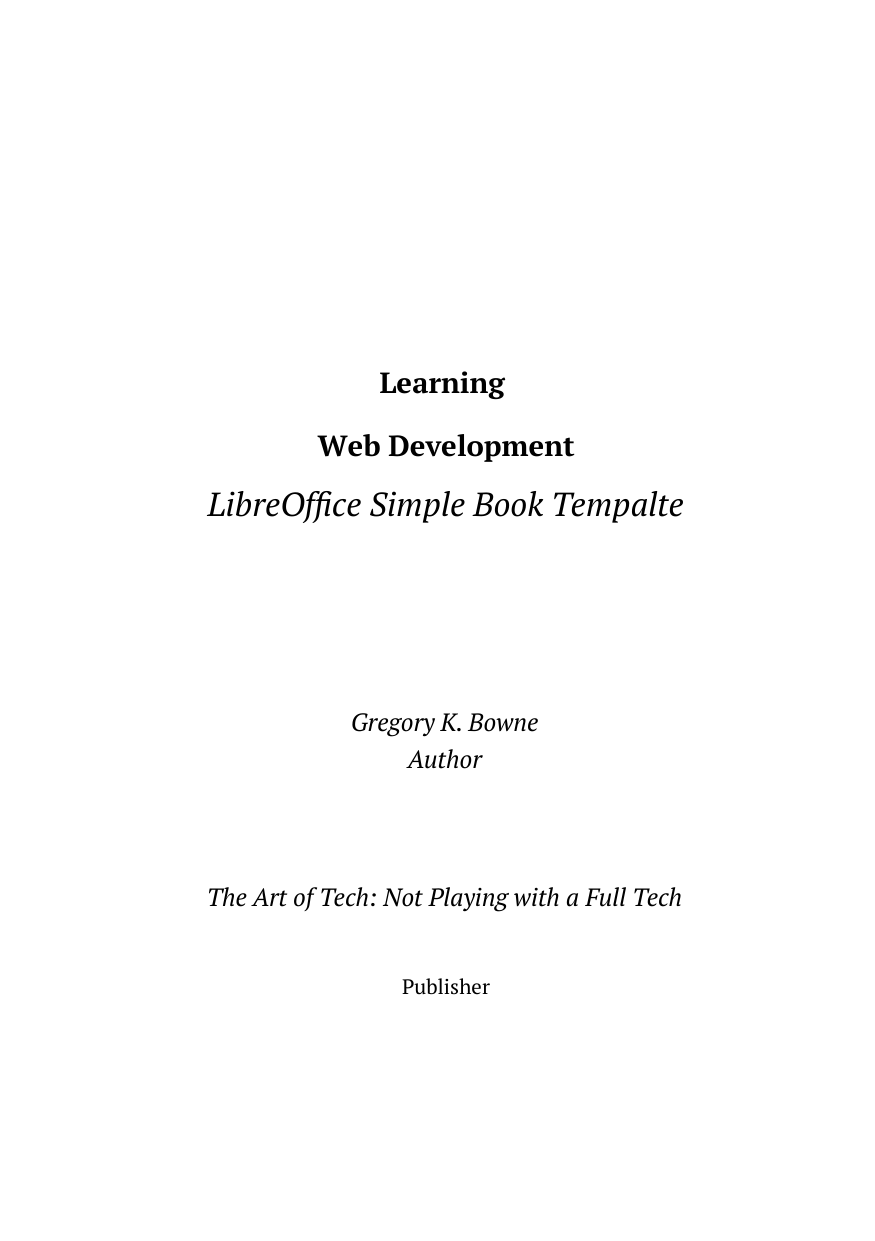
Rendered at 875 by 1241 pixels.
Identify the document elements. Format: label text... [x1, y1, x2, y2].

text Publisher [153, 973, 738, 1001]
title Learning [153, 364, 738, 402]
title Web Development [153, 427, 738, 464]
text Gregory K. Bowne Author [153, 706, 738, 775]
text The Art of Tech: Not Playing with a Full Tech [153, 881, 738, 914]
text LibreOffice Simple Book Tempalte [153, 482, 738, 562]
